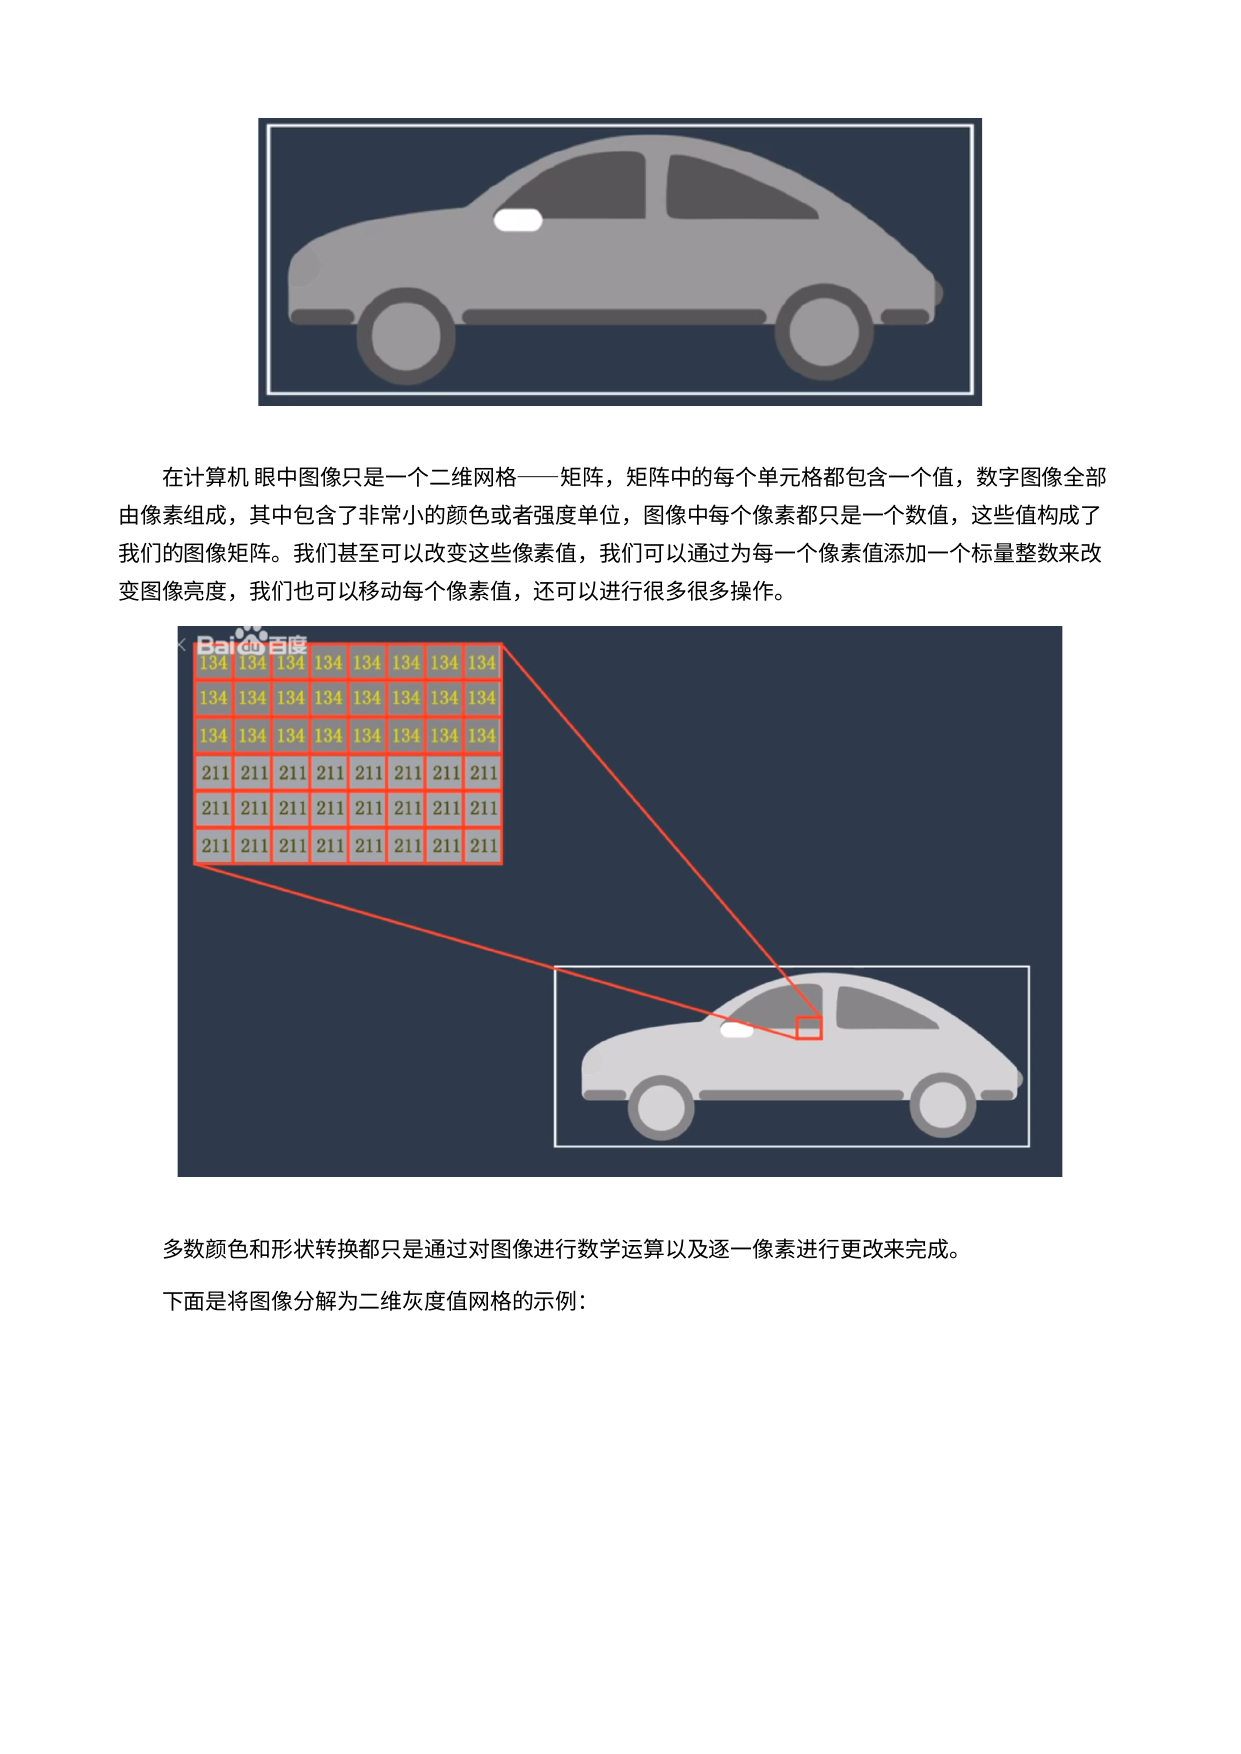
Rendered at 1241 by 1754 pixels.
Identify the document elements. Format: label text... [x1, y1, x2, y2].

text 在计算机 眼中图像只是一个二维网格——矩阵，矩阵中的每个单元格都包含一个值，数字图像全部由像素组成，其中包含了非常小的颜色或者强度单位，图像中每个像素都只是一个数值，这些值构成了我们的图像矩阵。我们甚至可以改变这些像素值，我们可以通过为每一个像素值添加一个标量整数来改变图像亮度，我们也可以移动每个像素值，还可以进行很多很多操作。 [118, 460, 1122, 605]
picture [177, 626, 1063, 1177]
text 下面是将图像分解为二维灰度值网格的示例： [118, 1284, 1122, 1316]
picture [258, 118, 983, 406]
text 多数颜色和形状转换都只是通过对图像进行数学运算以及逐一像素进行更改来完成。 [118, 1232, 1122, 1263]
